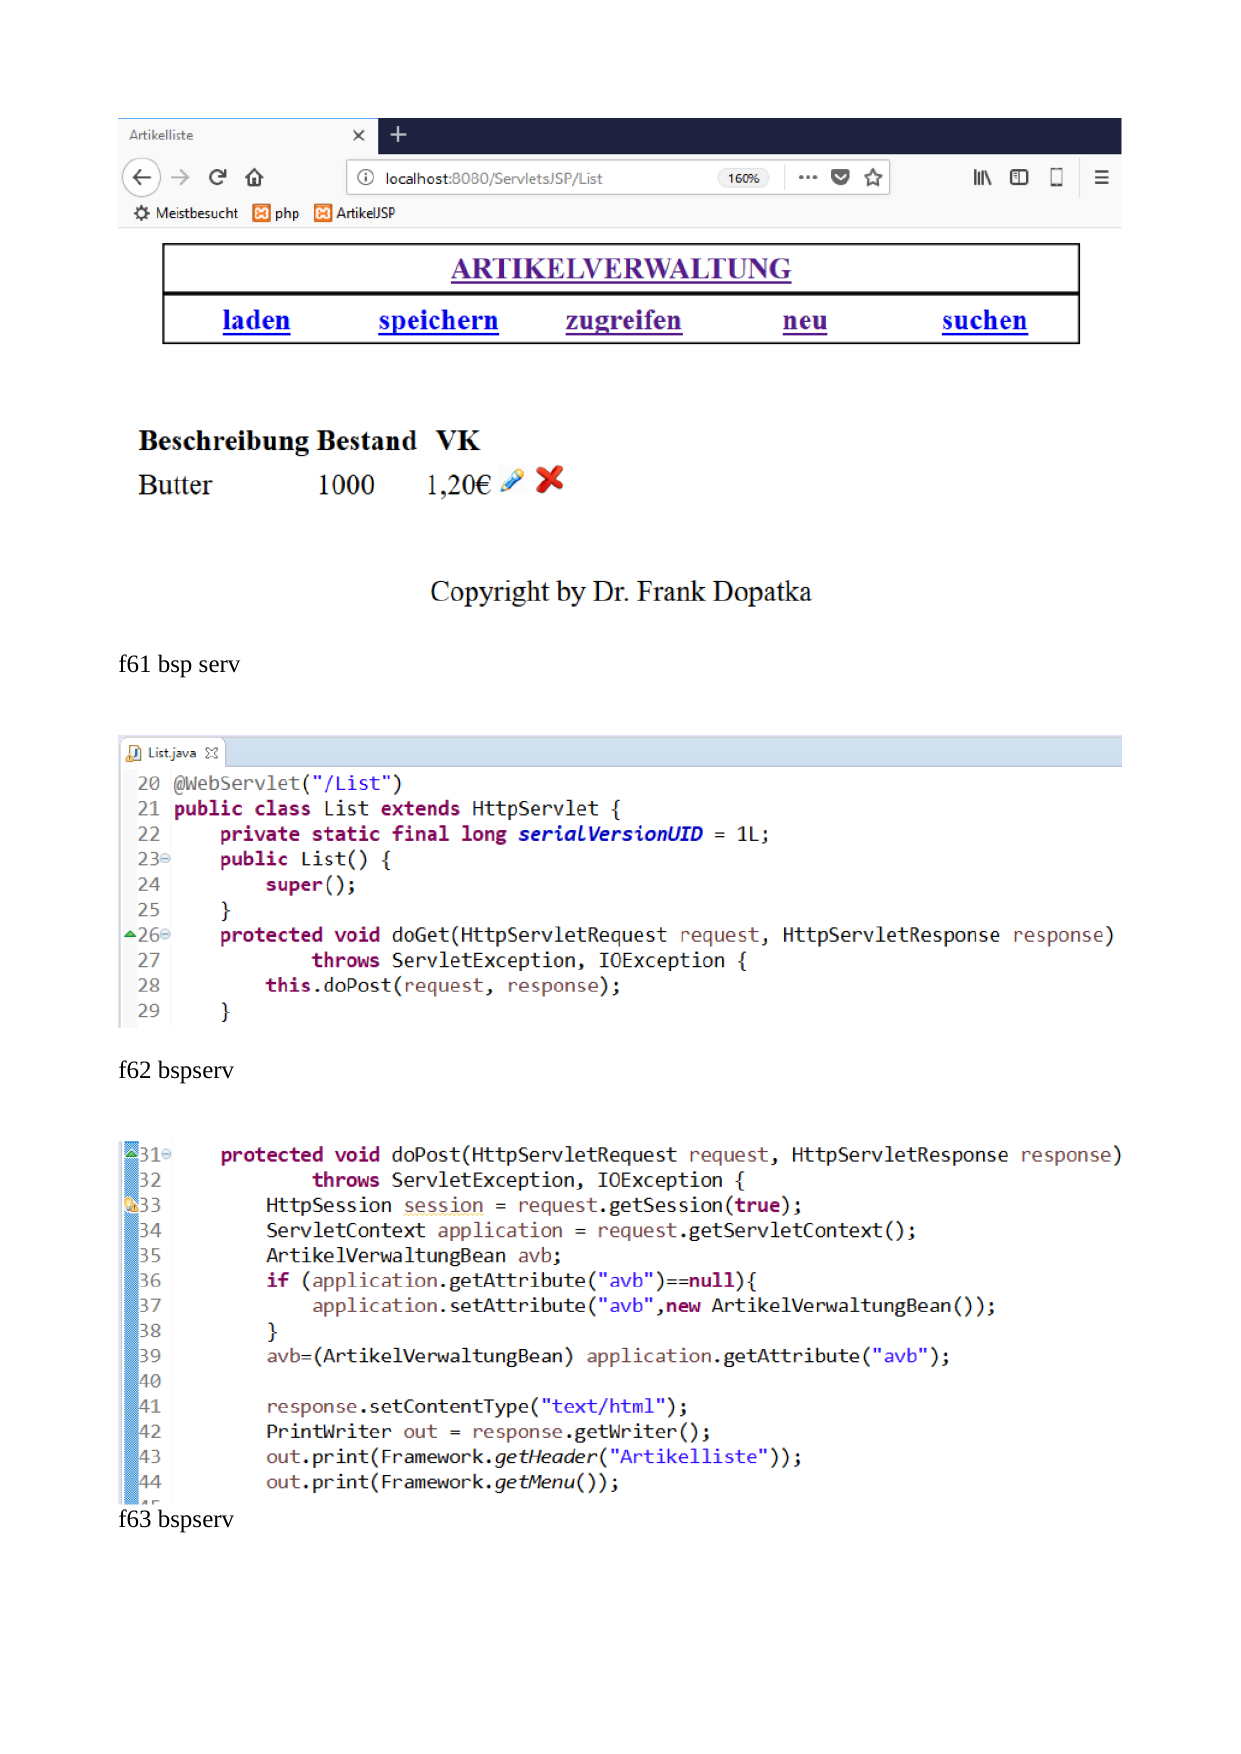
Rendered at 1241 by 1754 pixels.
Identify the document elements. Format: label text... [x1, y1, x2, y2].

text f61 bsp serv [118, 649, 1122, 678]
text f63 bspserv [118, 1505, 1122, 1533]
picture [118, 735, 1122, 1055]
picture [118, 118, 1122, 621]
picture [118, 1141, 1122, 1505]
text f62 bspserv [118, 1055, 1122, 1084]
